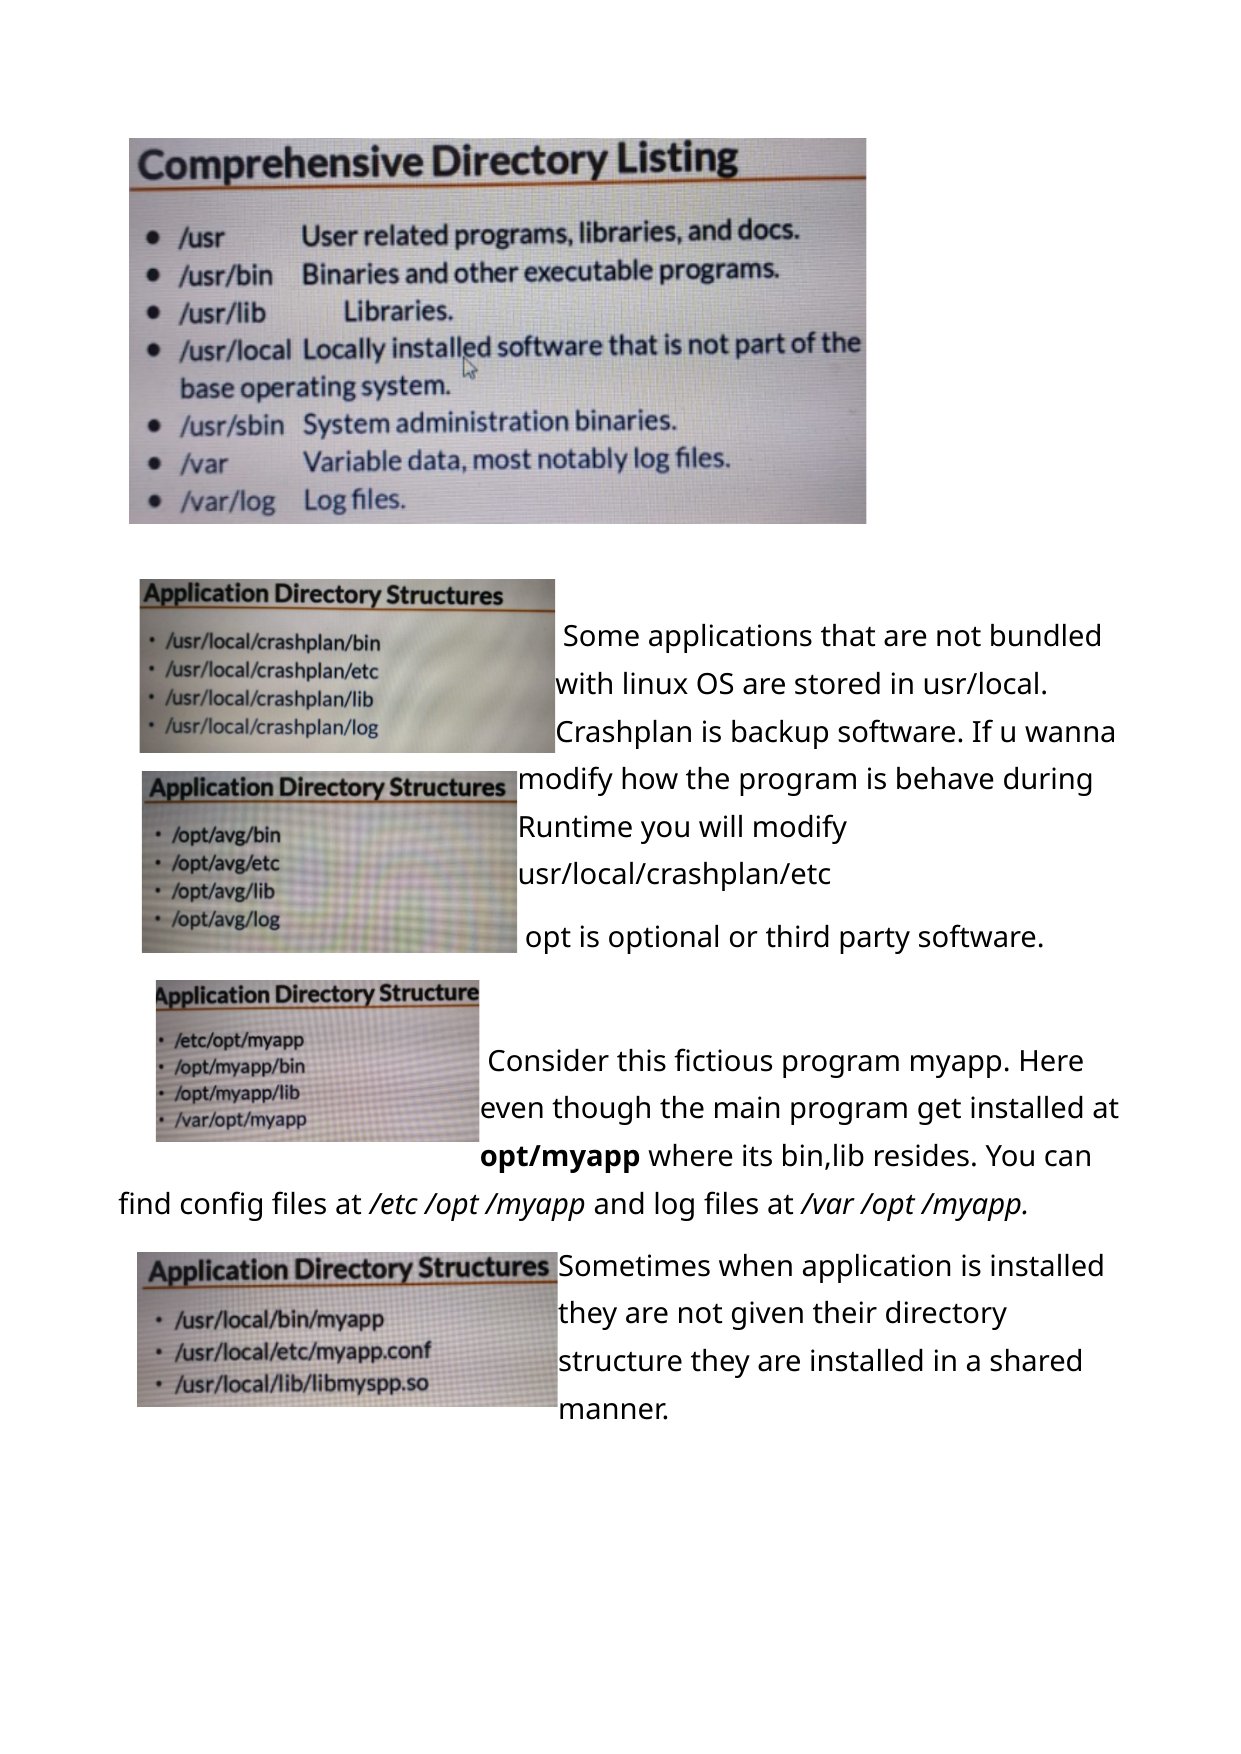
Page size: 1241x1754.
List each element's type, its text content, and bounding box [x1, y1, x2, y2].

text Sometimes when application is installed they are not given their directory structure they are installed in a shared manner. [118, 1245, 1122, 1428]
text opt is optional or third party software. [118, 916, 1122, 956]
picture [139, 579, 556, 753]
picture [141, 771, 518, 953]
picture [137, 1252, 558, 1407]
text Consider this fictious program myapp. Here even though the main program get installed at opt/myapp where its bin,lib resides. You can find config files at /etc /opt /myapp and log files at /var /opt /myapp. [118, 1040, 1122, 1223]
text Some applications that are not bundled with linux OS are stored in usr/local. Crashplan is backup software. If u wanna modify how the program is behave during Runtime you will modify usr/local/crashplan/etc [118, 616, 1122, 893]
picture [129, 138, 867, 524]
picture [155, 980, 480, 1142]
